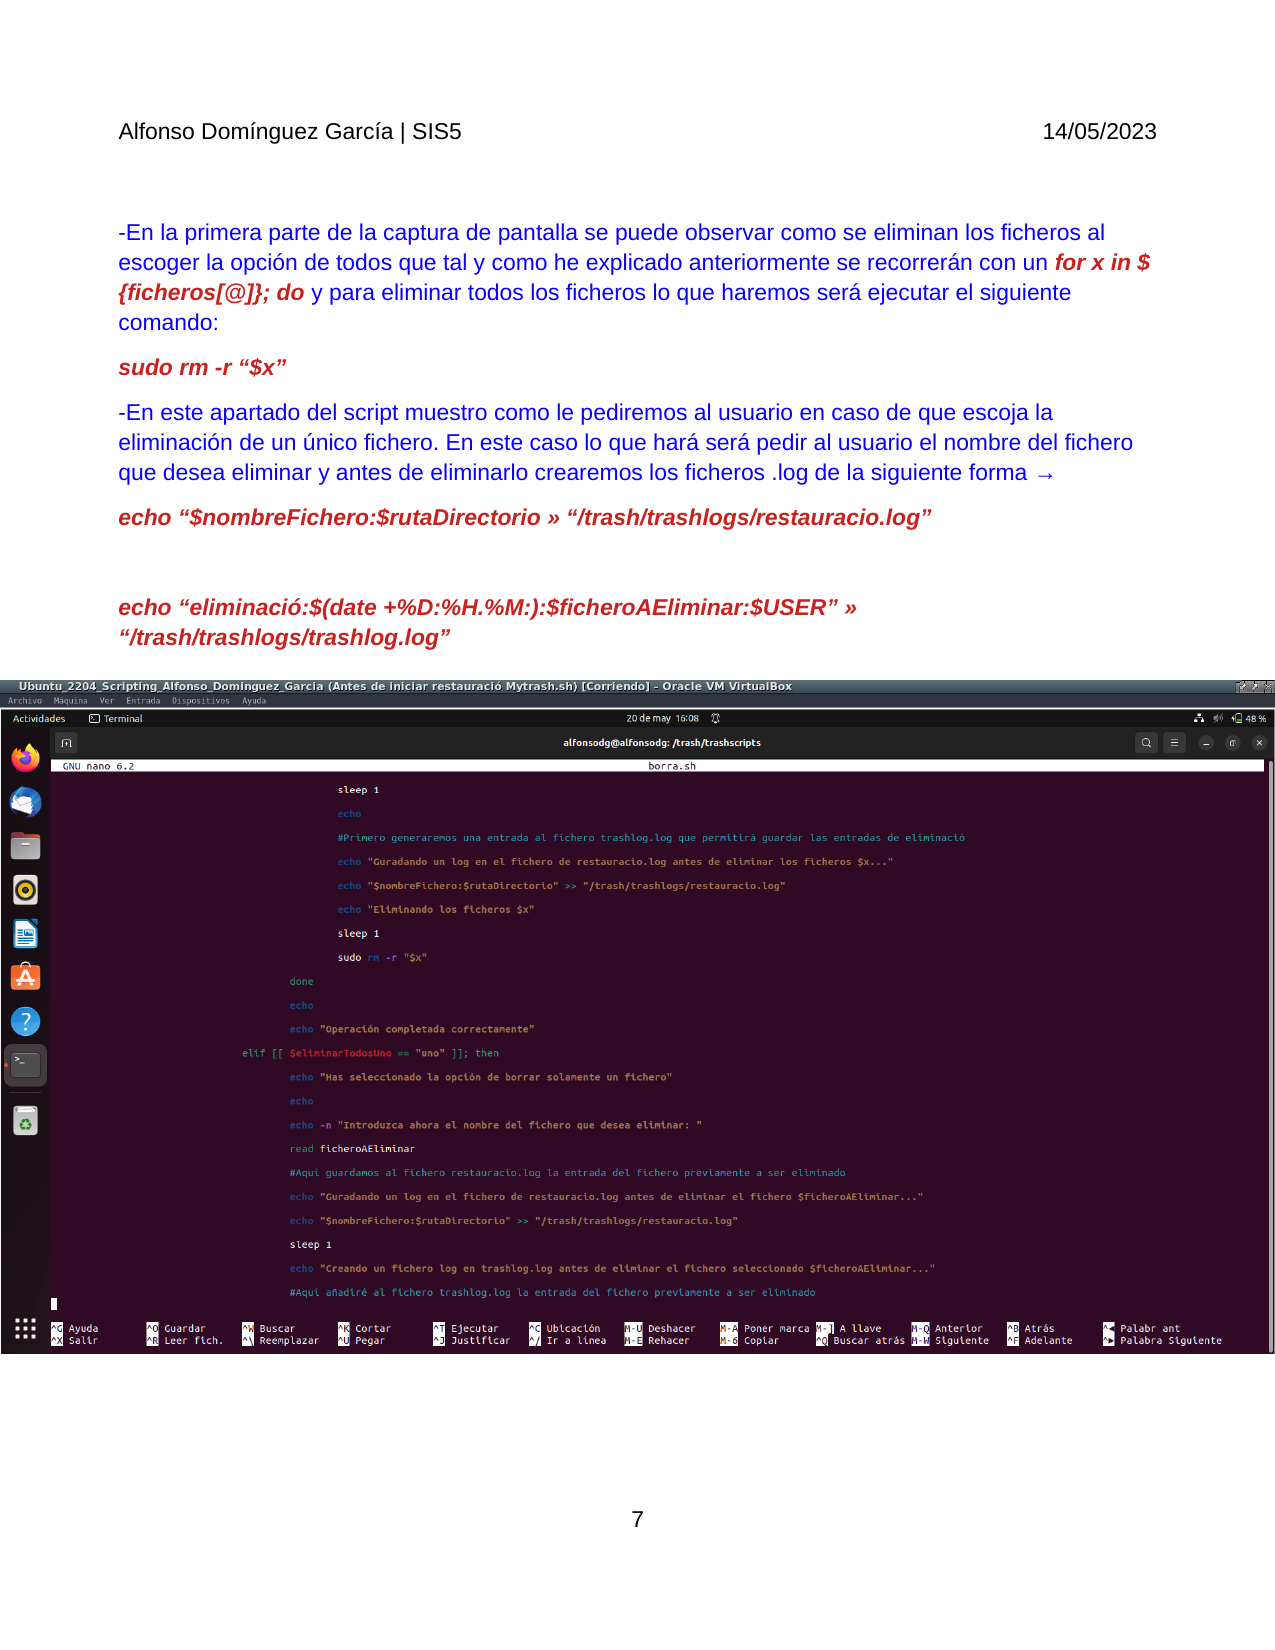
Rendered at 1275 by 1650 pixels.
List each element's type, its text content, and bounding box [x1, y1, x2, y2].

text echo “$nombreFichero:$rutaDirectorio » “/trash/trashlogs/restauracio.log” [118, 504, 1157, 531]
text sudo rm -r “$x” [118, 354, 1157, 381]
text -En este apartado del script muestro como le pediremos al usuario en caso de que escoja la eliminación de un único fichero. En este caso lo que hará será pedir al usuario el nombre del fichero que desea eliminar y antes de eliminarlo crearemos los ficheros .log de la siguiente forma → [118, 399, 1157, 486]
text -En la primera parte de la captura de pantalla se puede observar como se eliminan los ficheros al escoger la opción de todos que tal y como he explicado anteriormente se recorrerán con un for x in ${ficheros[@]}; do y para eliminar todos los ficheros lo que haremos será ejecutar el siguiente comando: [118, 219, 1157, 336]
picture [0, 680, 1275, 1354]
text echo “eliminació:$(date +%D:%H.%M:):$ficheroAEliminar:$USER” » “/trash/trashlogs/trashlog.log” [118, 594, 1157, 650]
